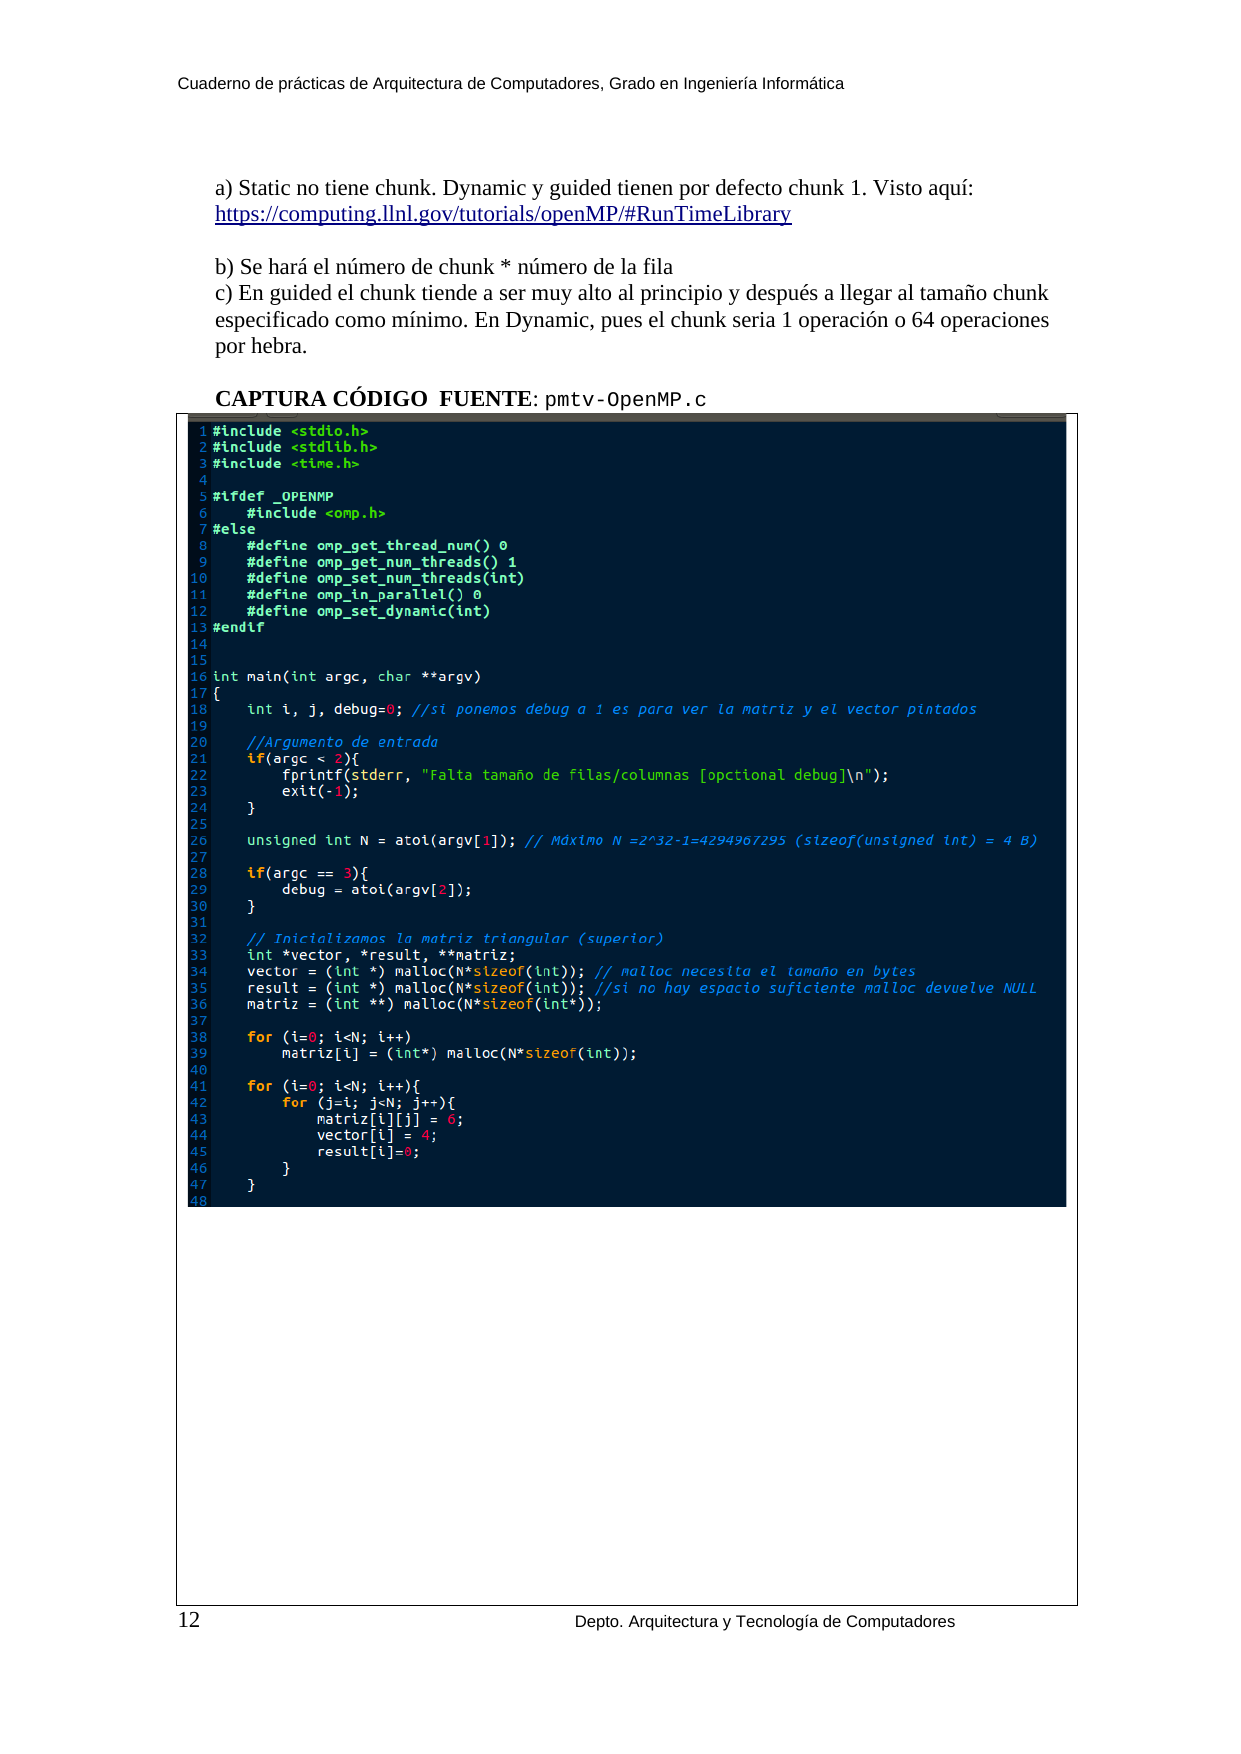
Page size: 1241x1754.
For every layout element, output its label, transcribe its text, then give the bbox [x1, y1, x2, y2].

text b) Se hará el número de chunk * número de la fila [215, 253, 1063, 279]
table_header [177, 414, 1077, 1605]
text a) Static no tiene chunk. Dynamic y guided tienen por defecto chunk 1. Visto aquí: https://computing.llnl.gov/tutorials/openMP/#RunTimeLibrary [215, 174, 1063, 227]
text CAPTURA CÓDIGO FUENTE: pmtv-OpenMP.c [215, 385, 1063, 412]
picture [187, 413, 1067, 1207]
text c) En guided el chunk tiende a ser muy alto al principio y después a llegar al tamaño chunk especificado como mínimo. En Dynamic, pues el chunk seria 1 operación o 64 operaciones por hebra. [215, 279, 1063, 358]
